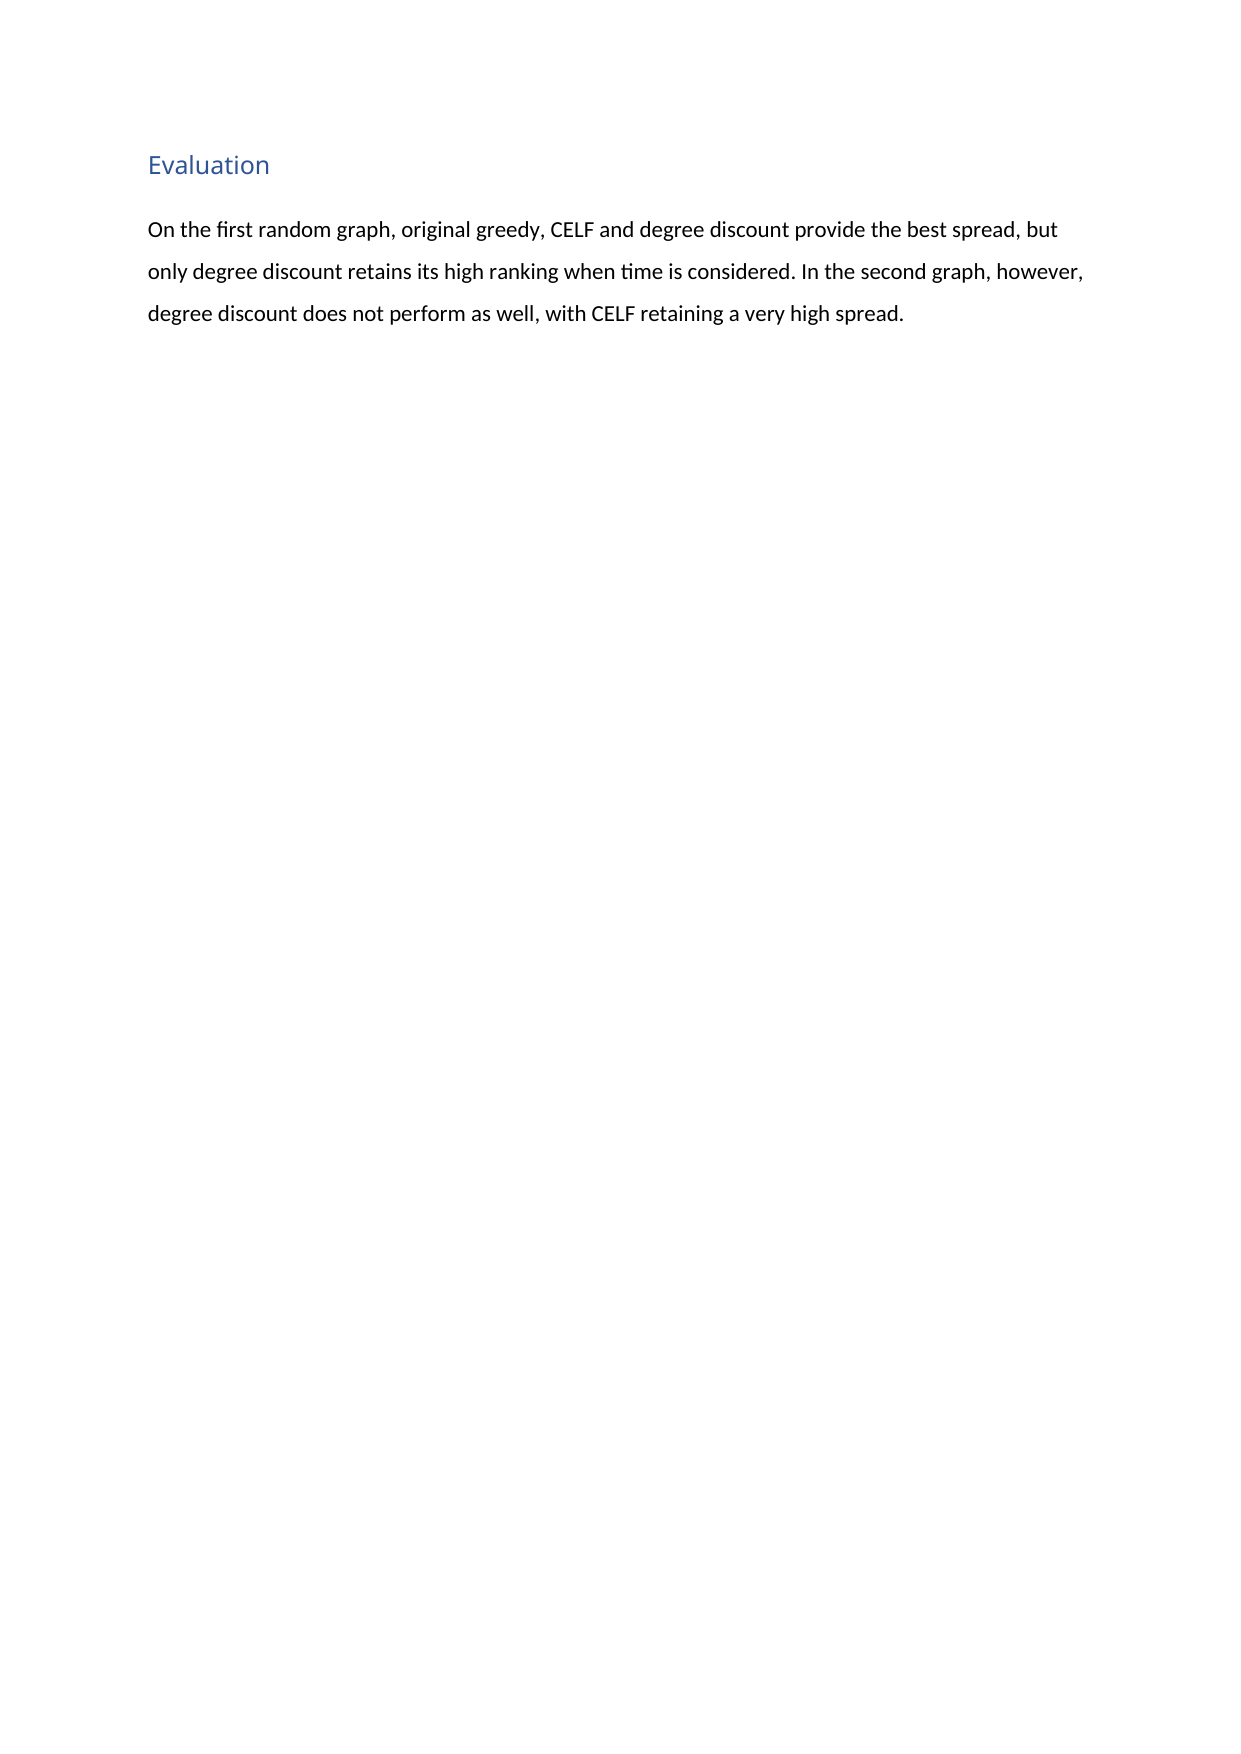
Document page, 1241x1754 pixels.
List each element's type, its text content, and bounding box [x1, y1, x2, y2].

text On the first random graph, original greedy, CELF and degree discount provide the best spread, but only degree discount retains its high ranking when time is considered. In the second graph, however, degree discount does not perform as well, with CELF retaining a very high spread. [148, 215, 1092, 327]
subtitle Evaluation [148, 148, 1092, 182]
